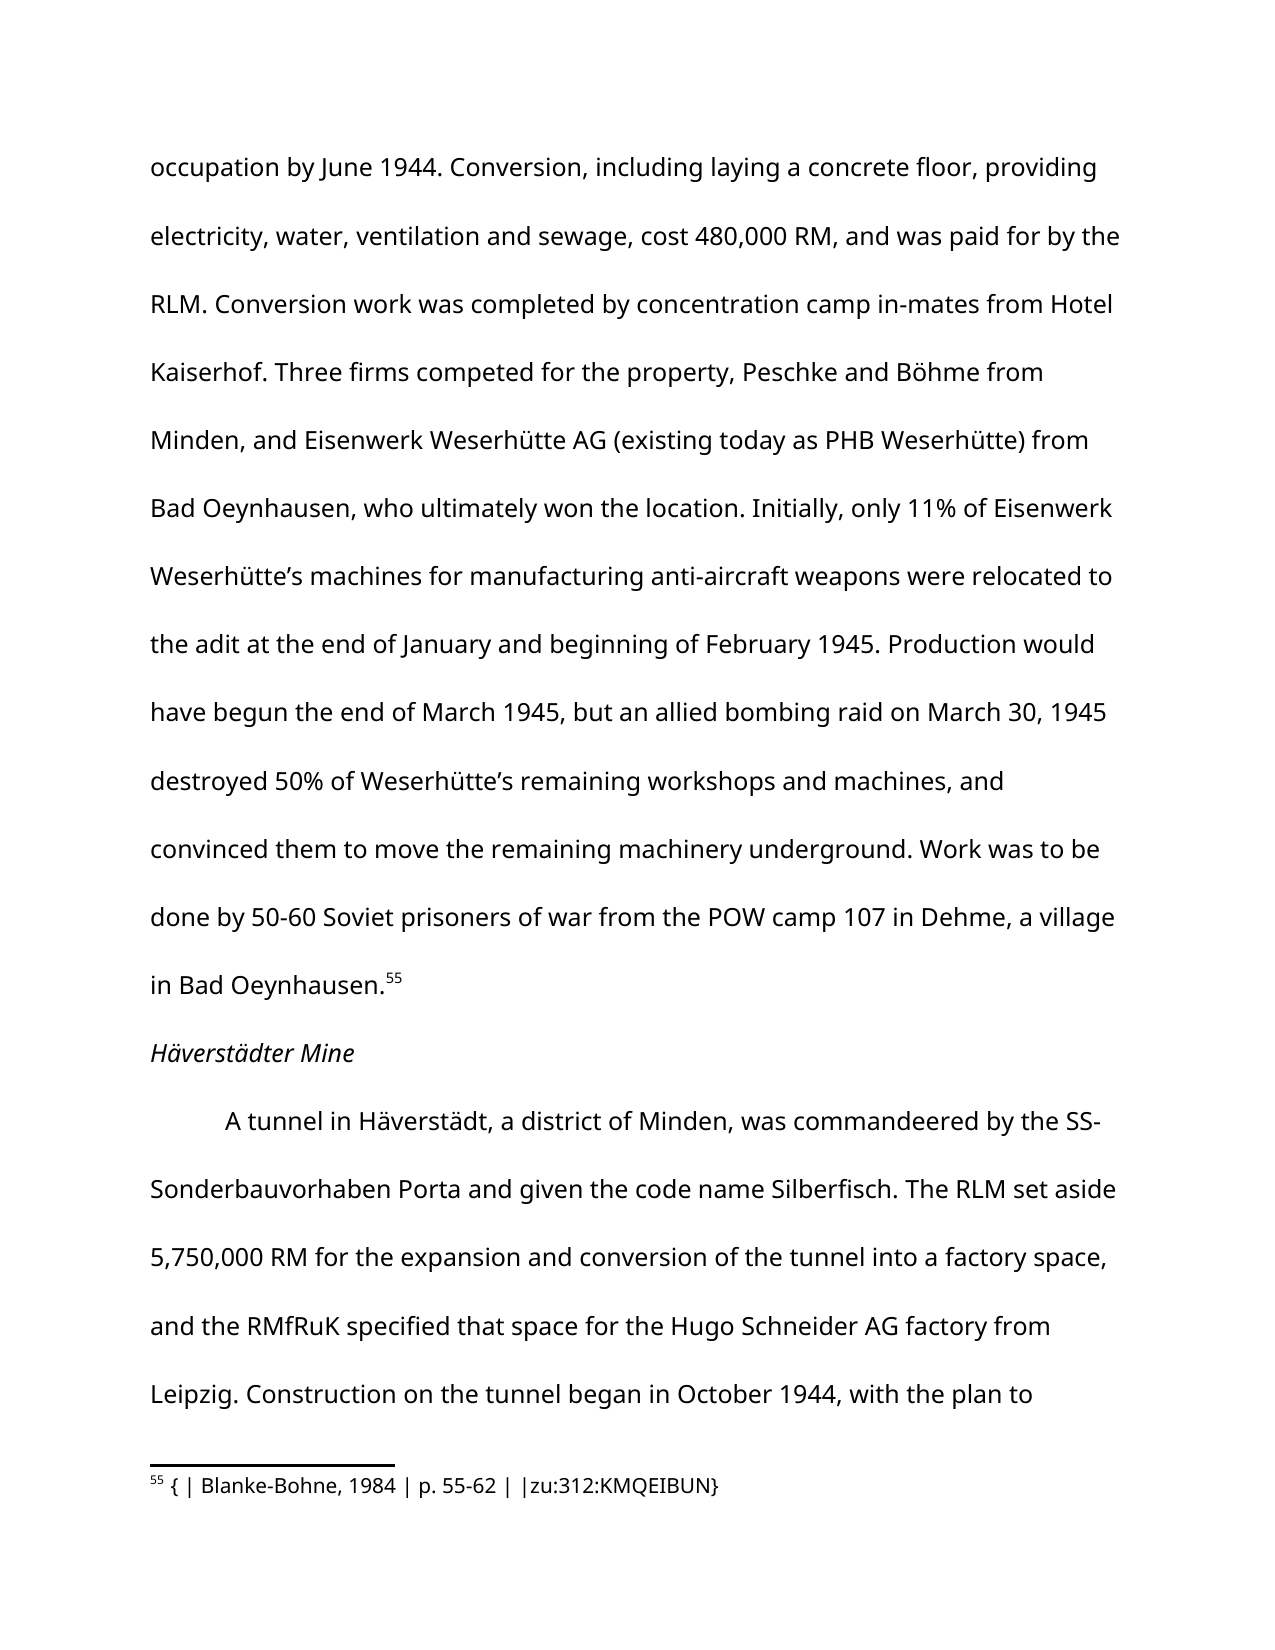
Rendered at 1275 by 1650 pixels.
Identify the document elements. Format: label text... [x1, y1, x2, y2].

text A tunnel in Häverstädt, a district of Minden, was commandeered by the SS-Sonderbauvorhaben Porta and given the code name Silberfisch. The RLM set aside 5,750,000 RM for the expansion and conversion of the tunnel into a factory space, and the RMfRuK specified that space for the Hugo Schneider AG factory from Leipzig. Construction on the tunnel began in October 1944, with the plan to [150, 1104, 1125, 1410]
text occupation by June 1944. Conversion, including laying a concrete floor, providing electricity, water, ventilation and sewage, cost 480,000 RM, and was paid for by the RLM. Conversion work was completed by concentration camp in-mates from Hotel Kaiserhof. Three firms competed for the property, Peschke and Böhme from Minden, and Eisenwerk Weserhütte AG (existing today as PHB Weserhütte) from Bad Oeynhausen, who ultimately won the location. Initially, only 11% of Eisenwerk Weserhütte’s machines for manufacturing anti-aircraft weapons were relocated to the adit at the end of January and beginning of February 1945. Production would have begun the end of March 1945, but an allied bombing raid on March 30, 1945 destroyed 50% of Weserhütte’s remaining workshops and machines, and convinced them to move the remaining machinery underground. Work was to be done by 50-60 Soviet prisoners of war from the POW camp 107 in Dehme, a village in Bad Oeynhausen. [150, 150, 1125, 1002]
text Häverstädter Mine [150, 1036, 1125, 1070]
text { | Blanke-Bohne, 1984 | p. 55-62 | |zu:312:KMQEIBUN} [150, 1472, 1125, 1500]
